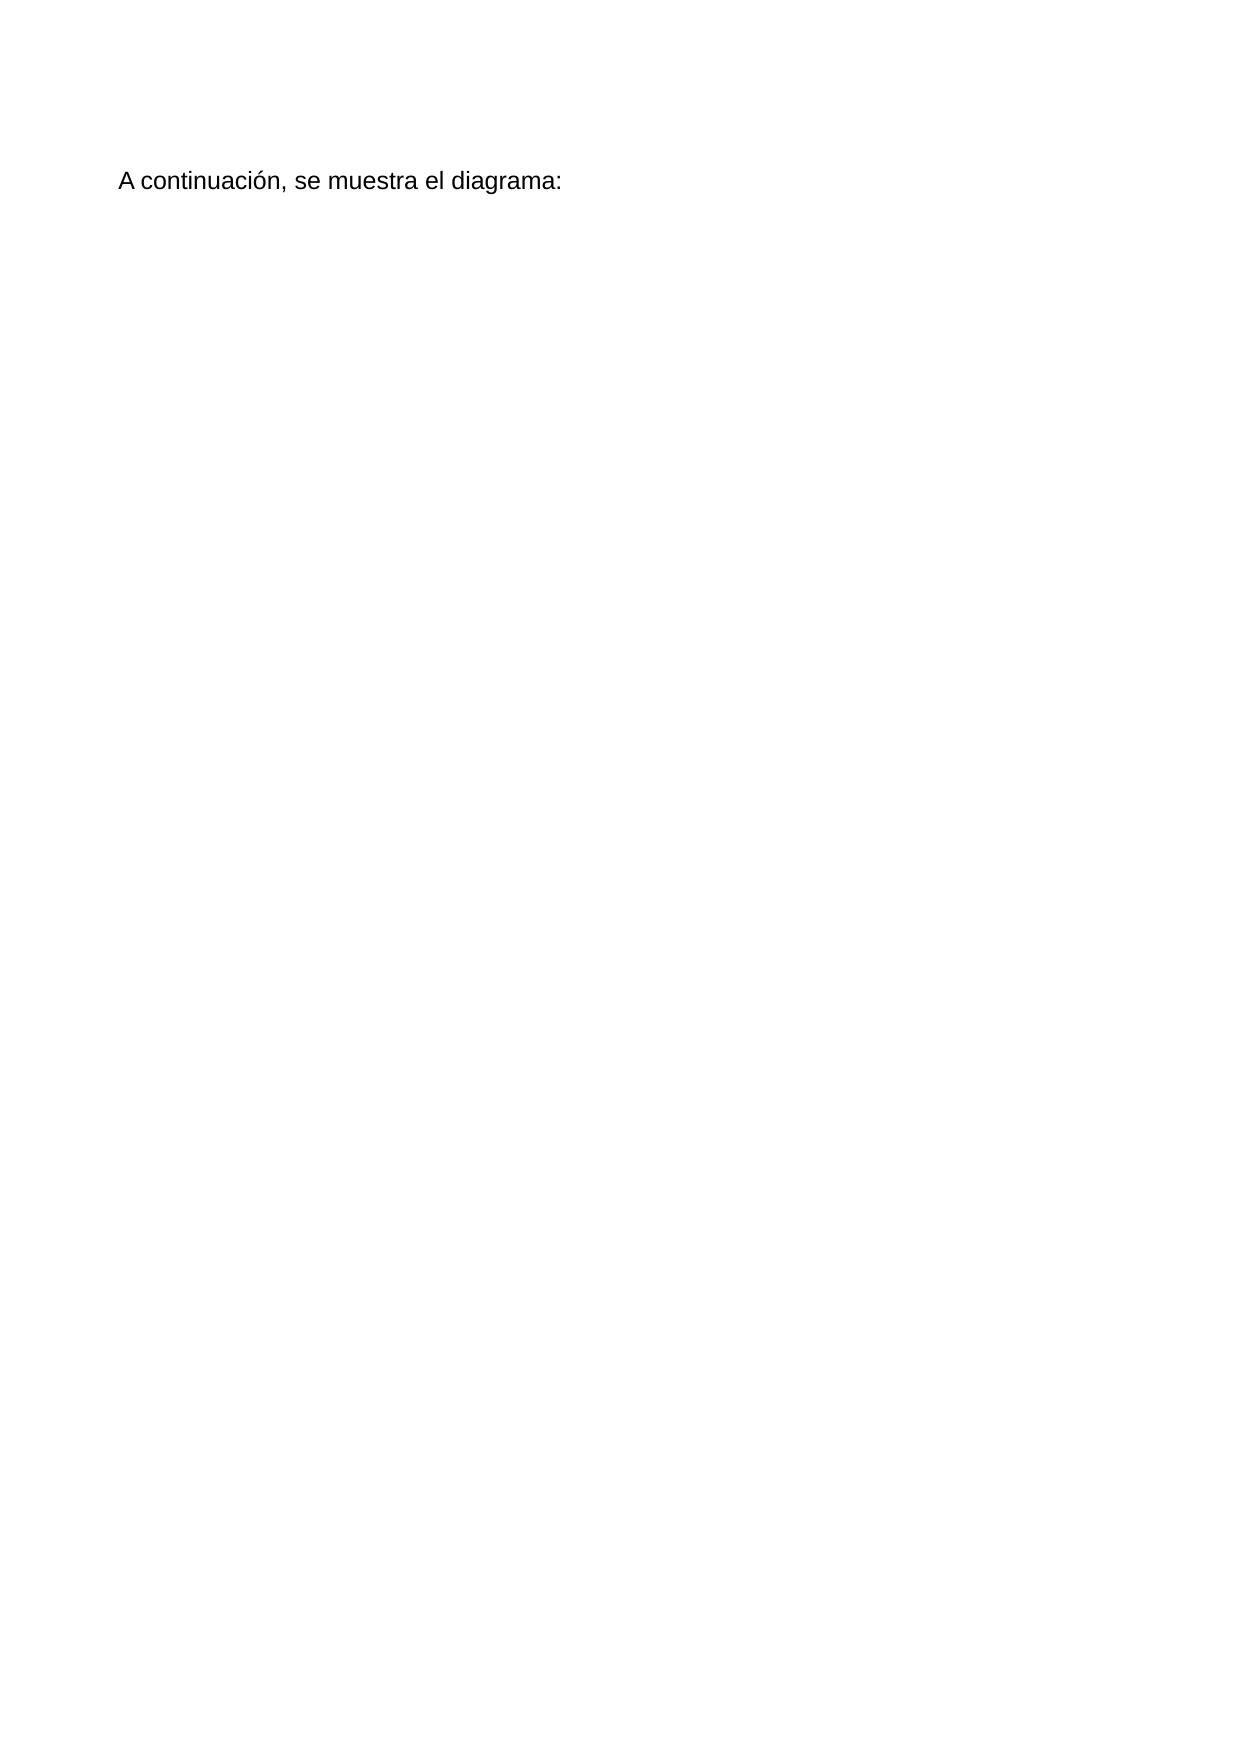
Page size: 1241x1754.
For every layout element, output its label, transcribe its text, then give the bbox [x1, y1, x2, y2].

text A continuación, se muestra el diagrama: [118, 166, 1122, 194]
